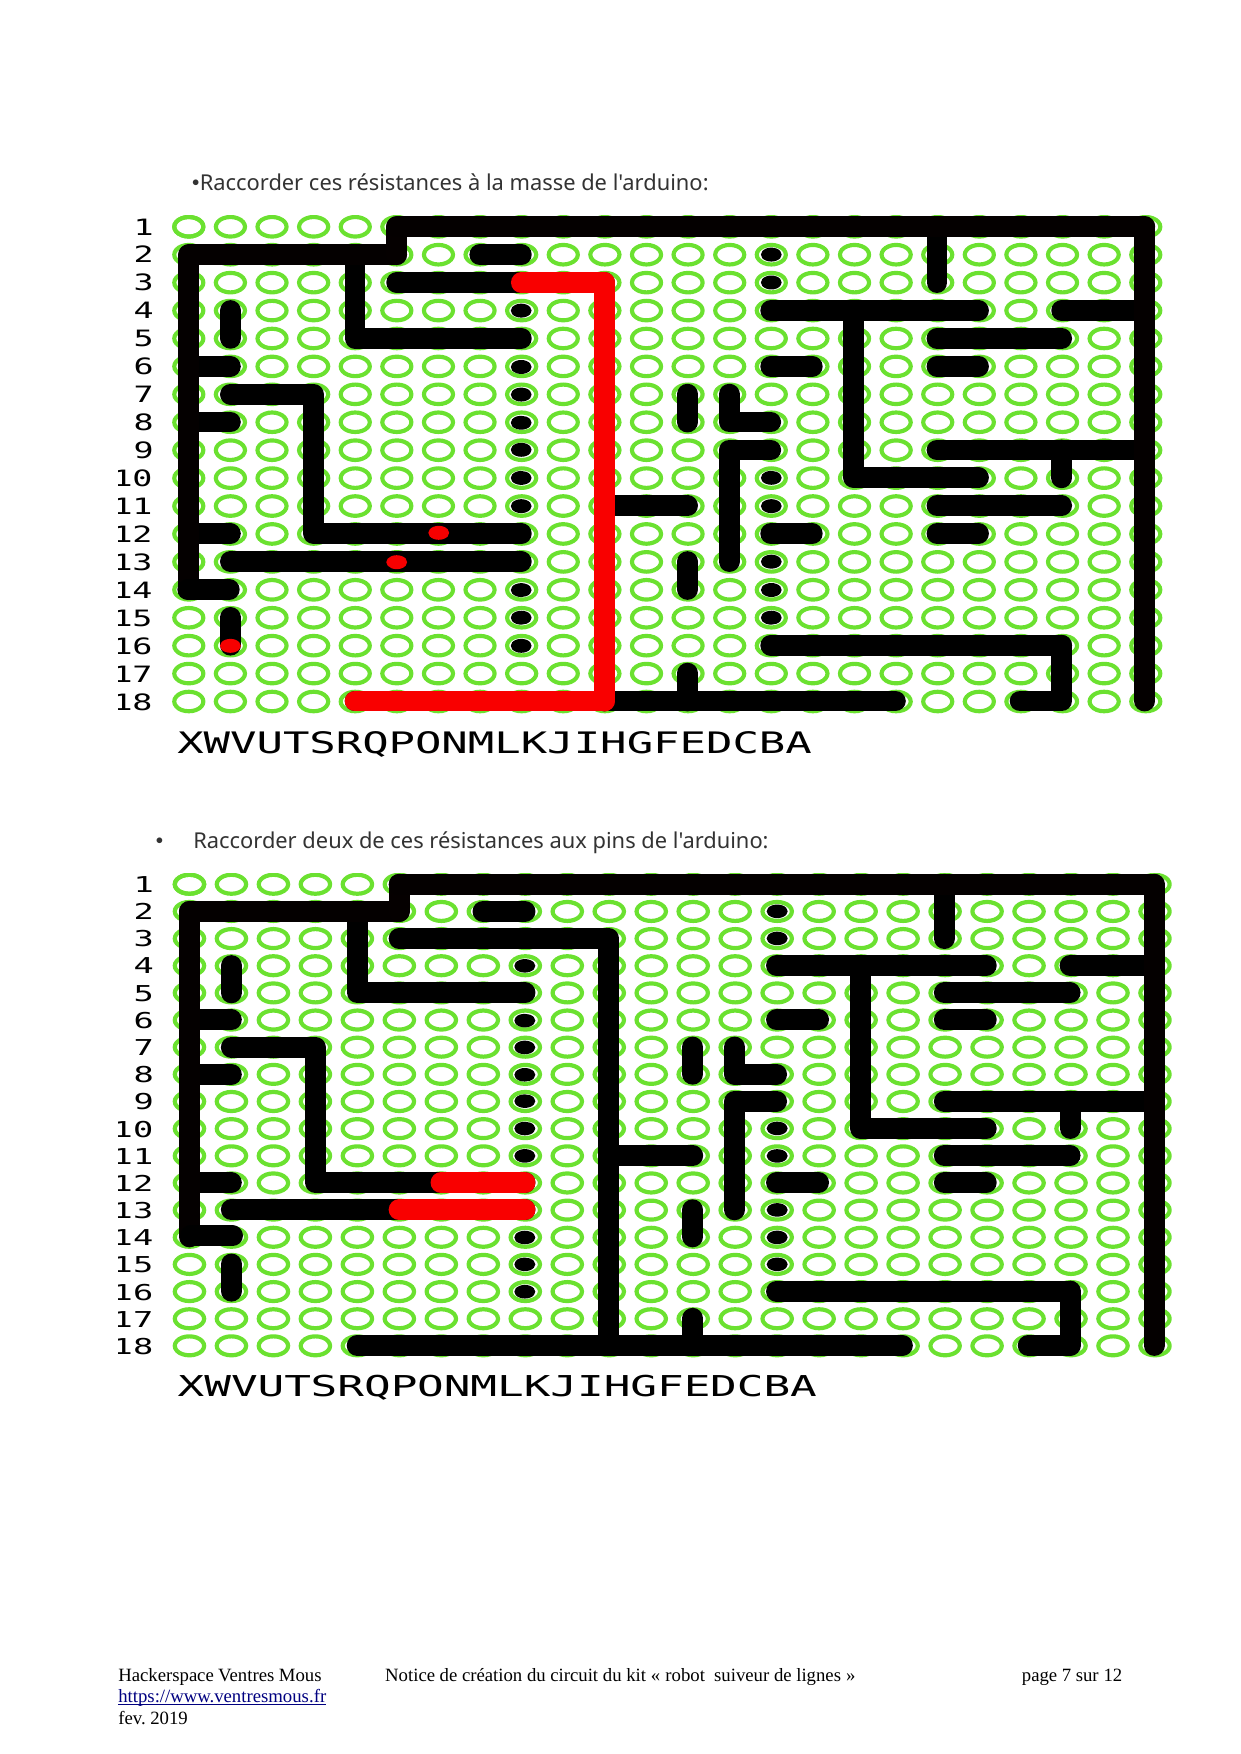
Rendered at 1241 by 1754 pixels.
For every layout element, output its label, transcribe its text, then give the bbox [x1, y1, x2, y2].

list Raccorder deux de ces résistances aux pins de l'arduino: [156, 825, 1122, 854]
list Raccorder ces résistances à la masse de l'arduino: [118, 167, 1122, 197]
